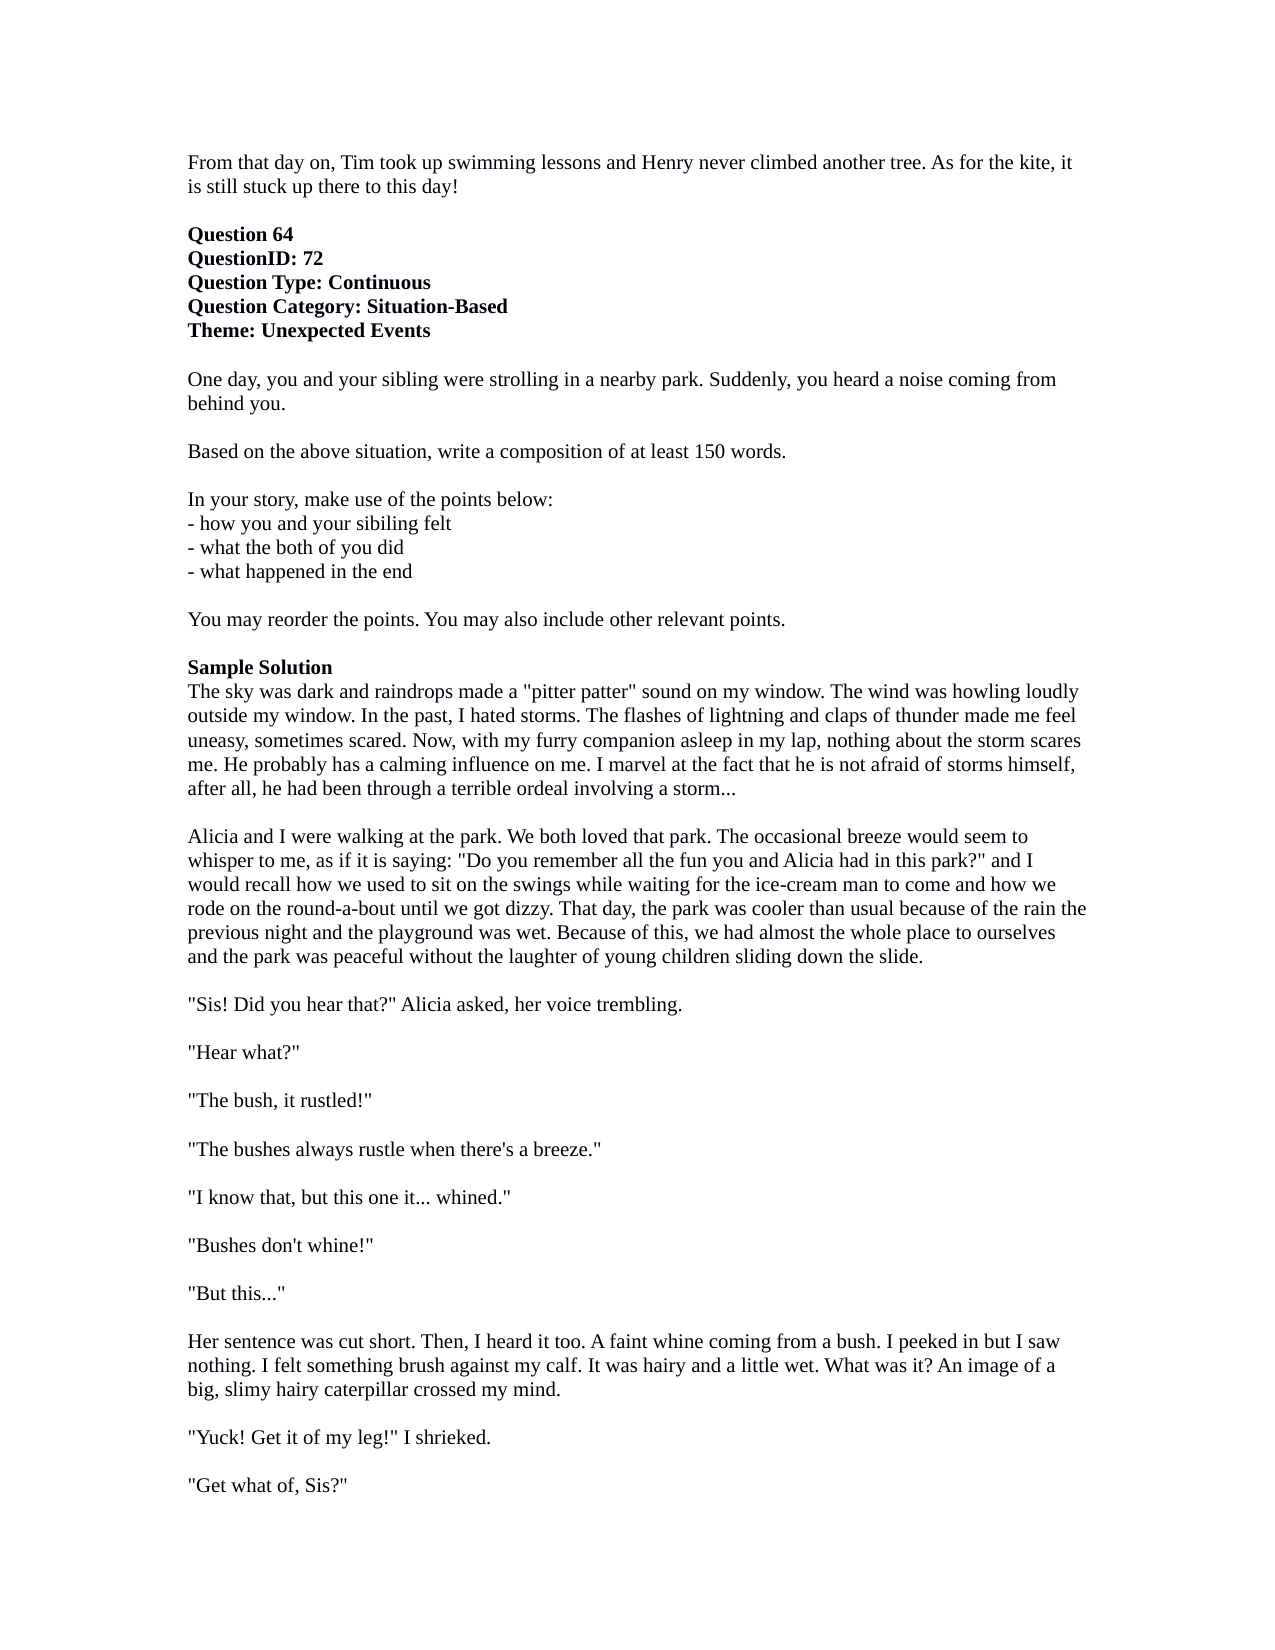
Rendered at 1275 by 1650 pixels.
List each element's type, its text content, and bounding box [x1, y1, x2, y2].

text One day, you and your sibling were strolling in a nearby park. Suddenly, you heard a noise coming from behind you. [187, 367, 1087, 415]
text Question Category: Situation-Based [187, 294, 1087, 318]
text - what happened in the end [187, 559, 1087, 583]
text "Get what of, Sis?" [187, 1473, 1087, 1497]
text QuestionID: 72 [187, 246, 1087, 270]
text "The bush, it rustled!" [187, 1088, 1087, 1112]
text Alicia and I were walking at the park. We both loved that park. The occasional breeze would seem to whisper to me, as if it is saying: "Do you remember all the fun you and Alicia had in this park?" and I would recall how we used to sit on the swings while waiting for the ice-cream man to come and how we rode on the round-a-bout until we got dizzy. That day, the park was cooler than usual because of the rain the previous night and the playground was wet. Because of this, we had almost the whole place to ourselves and the park was peaceful without the laughter of young children sliding down the slide. [187, 824, 1087, 968]
text "Hear what?" [187, 1040, 1087, 1064]
text "But this..." [187, 1281, 1087, 1305]
text "Yuck! Get it of my leg!" I shrieked. [187, 1425, 1087, 1449]
text "The bushes always rustle when there's a breeze." [187, 1137, 1087, 1161]
text - what the both of you did [187, 535, 1087, 559]
text "Bushes don't whine!" [187, 1233, 1087, 1257]
text You may reorder the points. You may also include other relevant points. [187, 607, 1087, 631]
text - how you and your sibiling felt [187, 511, 1087, 535]
text From that day on, Tim took up swimming lessons and Henry never climbed another tree. As for the kite, it is still stuck up there to this day! [187, 150, 1087, 198]
text Based on the above situation, write a composition of at least 150 words. [187, 439, 1087, 463]
text "Sis! Did you hear that?" Alicia asked, her voice trembling. [187, 992, 1087, 1016]
text Question 64 [187, 222, 1087, 246]
text "I know that, but this one it... whined." [187, 1185, 1087, 1209]
text Theme: Unexpected Events [187, 318, 1087, 342]
text Her sentence was cut short. Then, I heard it too. A faint whine coming from a bush. I peeked in but I saw nothing. I felt something brush against my calf. It was hairy and a little wet. What was it? An image of a big, slimy hairy caterpillar crossed my mind. [187, 1329, 1087, 1401]
text In your story, make use of the points below: [187, 487, 1087, 511]
text Question Type: Continuous [187, 270, 1087, 294]
text Sample Solution [187, 655, 1087, 679]
text The sky was dark and raindrops made a "pitter patter" sound on my window. The wind was howling loudly outside my window. In the past, I hated storms. The flashes of lightning and claps of thunder made me feel uneasy, sometimes scared. Now, with my furry companion asleep in my lap, nothing about the storm scares me. He probably has a calming influence on me. I marvel at the fact that he is not afraid of storms himself, after all, he had been through a terrible ordeal involving a storm... [187, 679, 1087, 800]
